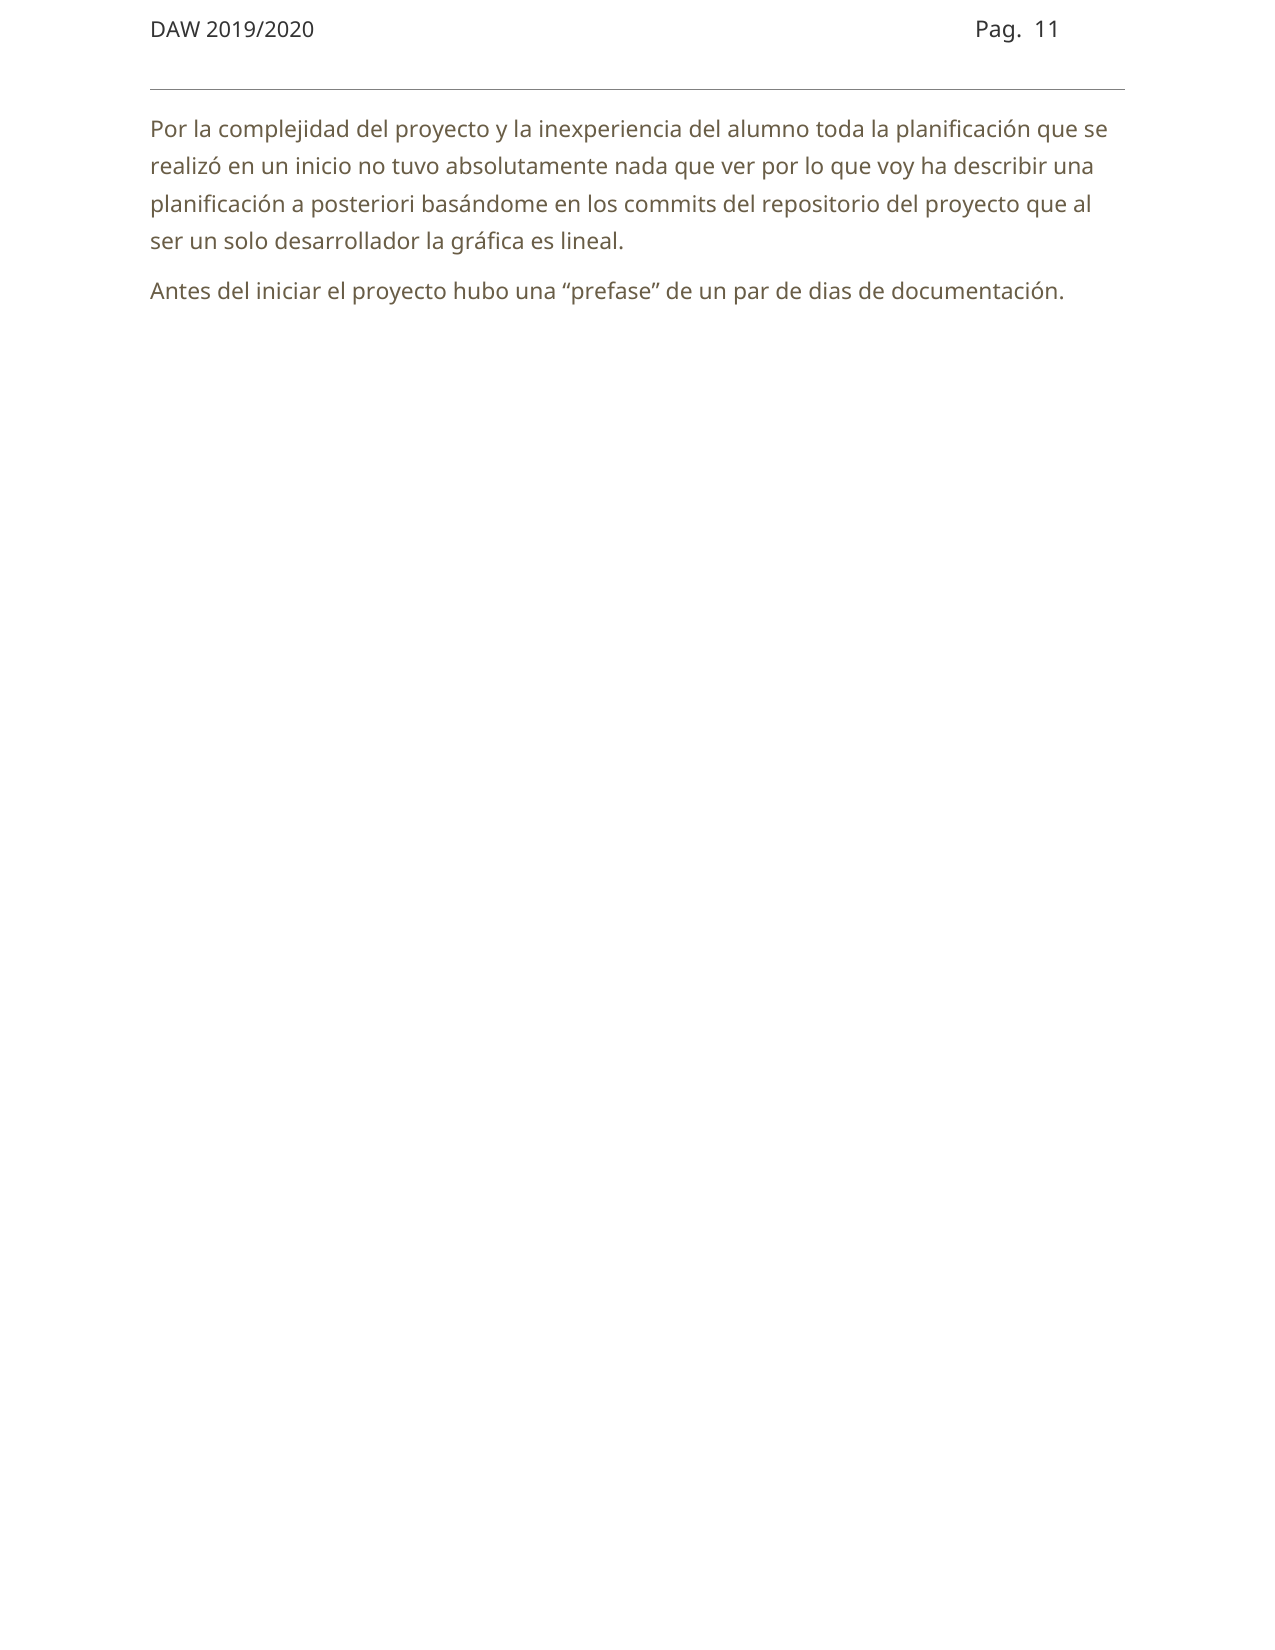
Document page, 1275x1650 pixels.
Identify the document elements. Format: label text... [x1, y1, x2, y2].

text Por la complejidad del proyecto y la inexperiencia del alumno toda la planificación que se realizó en un inicio no tuvo absolutamente nada que ver por lo que voy ha describir una planificación a posteriori basándome en los commits del repositorio del proyecto que al ser un solo desarrollador la gráfica es lineal. [150, 112, 1125, 256]
text Antes del iniciar el proyecto hubo una “prefase” de un par de dias de documentación. [150, 275, 1125, 306]
